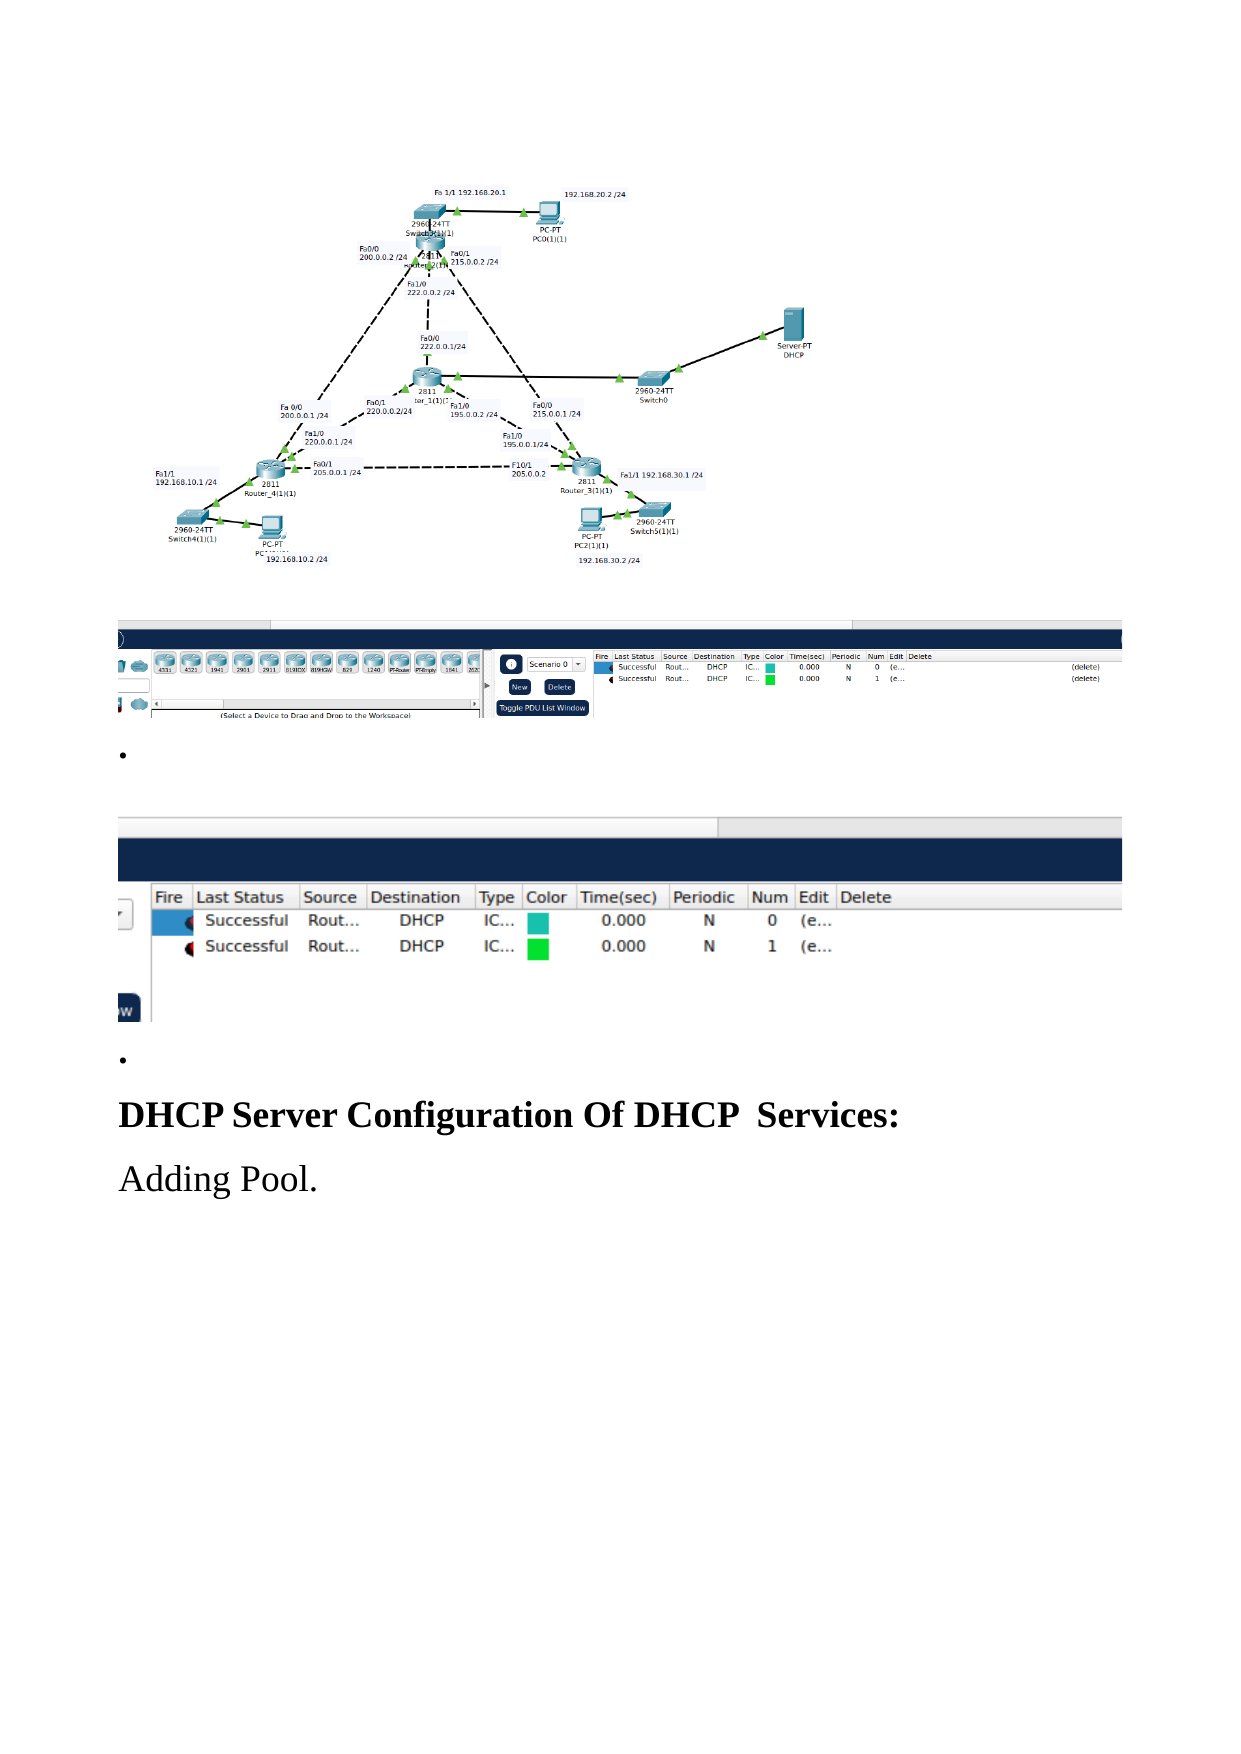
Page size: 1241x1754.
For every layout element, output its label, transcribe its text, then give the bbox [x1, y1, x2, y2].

text DHCP Server Configuration Of DHCP Services: [118, 1092, 1122, 1136]
text Adding Pool. [118, 1157, 1122, 1200]
text . [118, 1022, 1122, 1071]
picture [118, 176, 1123, 718]
text . [118, 718, 1122, 767]
picture [118, 788, 1123, 1022]
